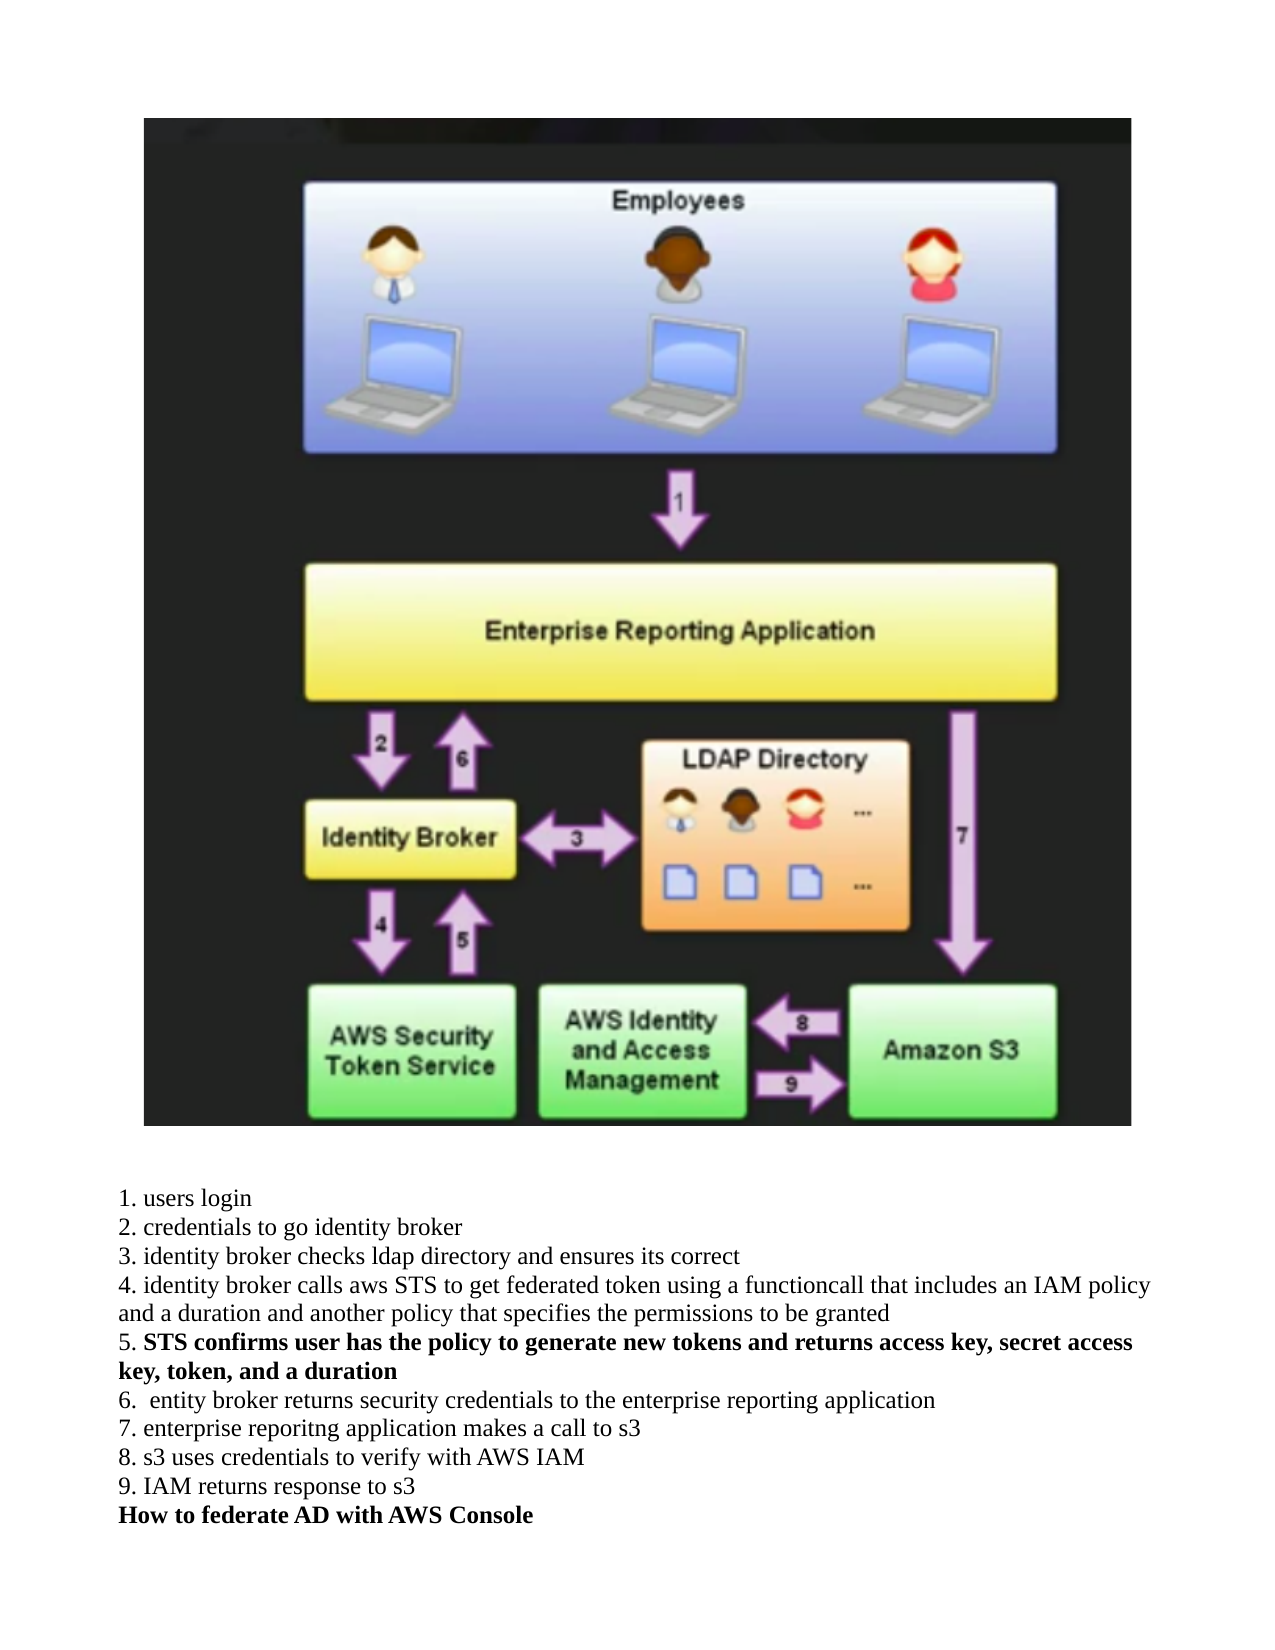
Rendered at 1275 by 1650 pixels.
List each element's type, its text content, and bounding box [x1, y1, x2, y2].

picture [143, 118, 1132, 1126]
text 2. credentials to go identity broker [118, 1212, 1157, 1241]
text 9. IAM returns response to s3 [118, 1471, 1157, 1500]
text 8. s3 uses credentials to verify with AWS IAM [118, 1442, 1157, 1471]
text 5. STS confirms user has the policy to generate new tokens and returns access key, secret access key, token, and a duration [118, 1327, 1157, 1385]
text 1. users login [118, 1183, 1157, 1212]
text How to federate AD with AWS Console [118, 1500, 1157, 1528]
text 4. identity broker calls aws STS to get federated token using a functioncall that includes an IAM policy and a duration and another policy that specifies the permissions to be granted [118, 1270, 1157, 1327]
text 7. enterprise reporitng application makes a call to s3 [118, 1413, 1157, 1442]
text 6. entity broker returns security credentials to the enterprise reporting application [118, 1385, 1157, 1413]
text 3. identity broker checks ldap directory and ensures its correct [118, 1241, 1157, 1270]
